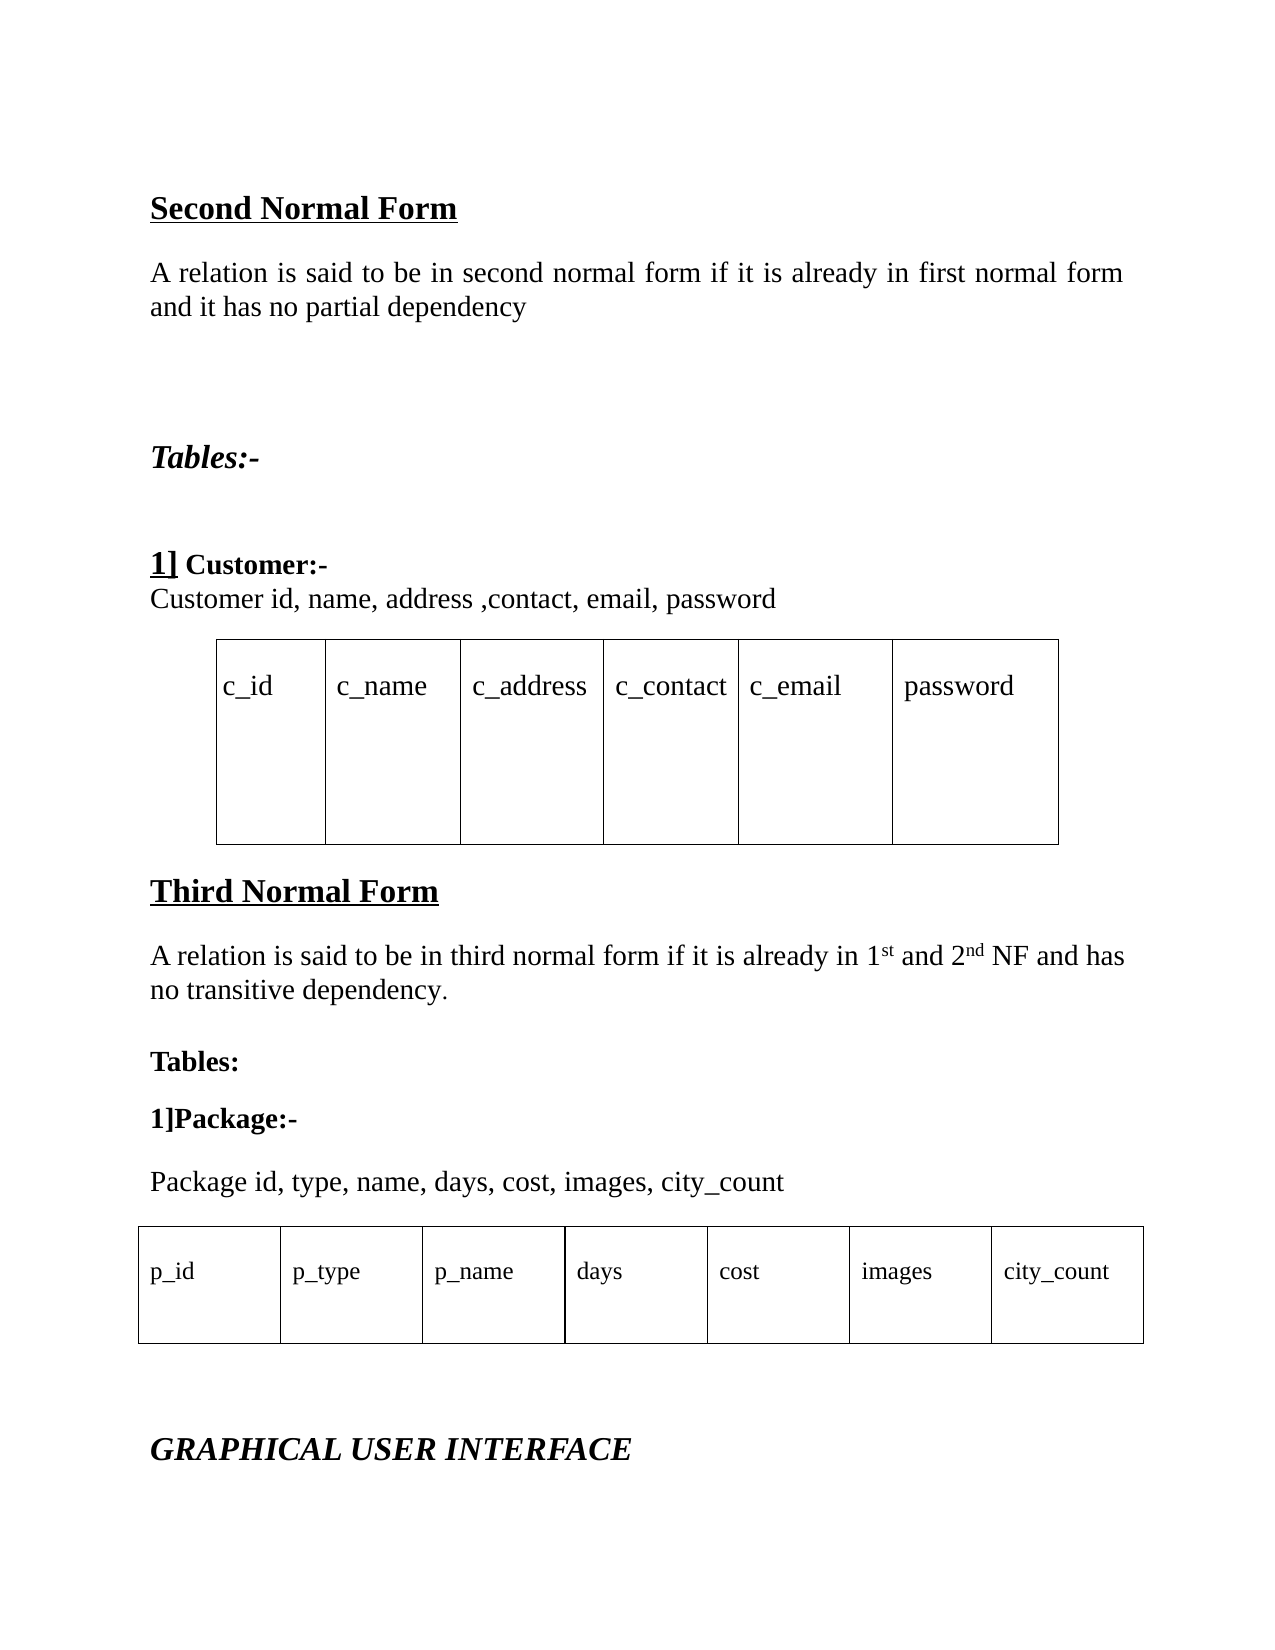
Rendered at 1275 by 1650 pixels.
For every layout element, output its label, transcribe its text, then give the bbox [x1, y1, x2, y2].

text GRAPHICAL USER INTERFACE [150, 1430, 1125, 1468]
text Customer id, name, address ,contact, email, password [150, 581, 1125, 615]
text Third Normal Form [150, 711, 1125, 910]
table_header days [566, 1227, 707, 1342]
table_header c_email [739, 640, 892, 844]
table_header c_address [461, 640, 603, 844]
text Second Normal Form [150, 188, 1125, 227]
text 1]Package:- [150, 1101, 1125, 1135]
text Tables:- [150, 437, 1125, 476]
table_header p_id [139, 1227, 280, 1342]
table_header city_count [992, 1227, 1143, 1342]
table_header p_name [423, 1227, 564, 1342]
text A relation is said to be in third normal form if it is already in 1st and 2nd NF and has no transitive dependency. [150, 938, 1125, 1006]
table_header c_id [217, 640, 325, 844]
table_header c_contact [604, 640, 738, 844]
table_header p_type [281, 1227, 422, 1342]
table_header cost [708, 1227, 849, 1342]
table_header c_name [326, 640, 460, 844]
text Package id, type, name, days, cost, images, city_count [150, 1164, 1125, 1197]
text Tables: [150, 1044, 1125, 1101]
text 1] Customer:- [150, 543, 1125, 581]
table_header password [893, 640, 1058, 844]
table_header images [850, 1227, 991, 1342]
text A relation is said to be in second normal form if it is already in first normal form and it has no partial dependency [150, 255, 1125, 322]
